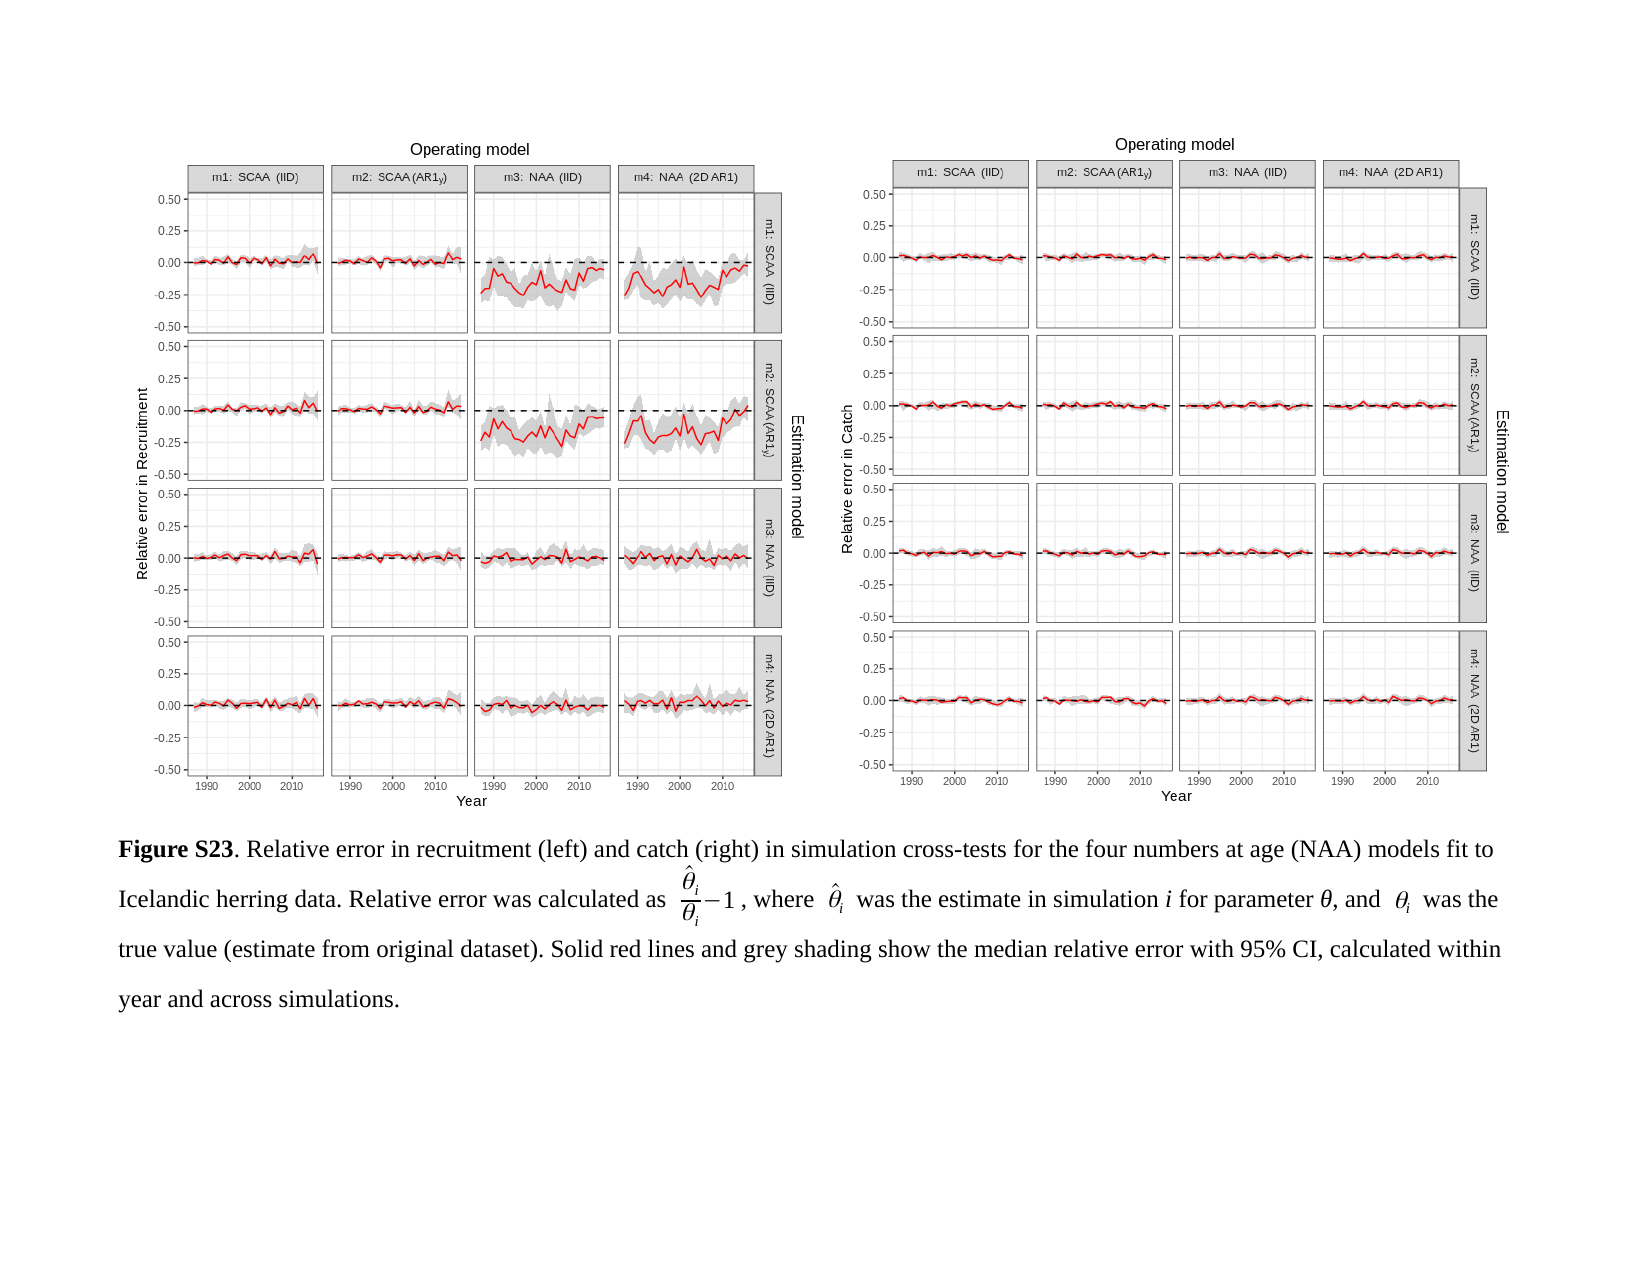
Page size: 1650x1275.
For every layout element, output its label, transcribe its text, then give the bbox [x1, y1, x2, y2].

picture [127, 135, 811, 818]
picture [832, 130, 1516, 813]
text Figure S23. Relative error in recruitment (left) and catch (right) in simulation cross-tests for the four numbers at age (NAA) models fit to Icelandic herring data. Relative error was calculated as , where was the estimate in simulation i for parameter θ, and was the true value (estimate from original dataset). Solid red lines and grey shading show the median relative error with 95% CI, calculated within year and across simulations. [118, 168, 1532, 1018]
